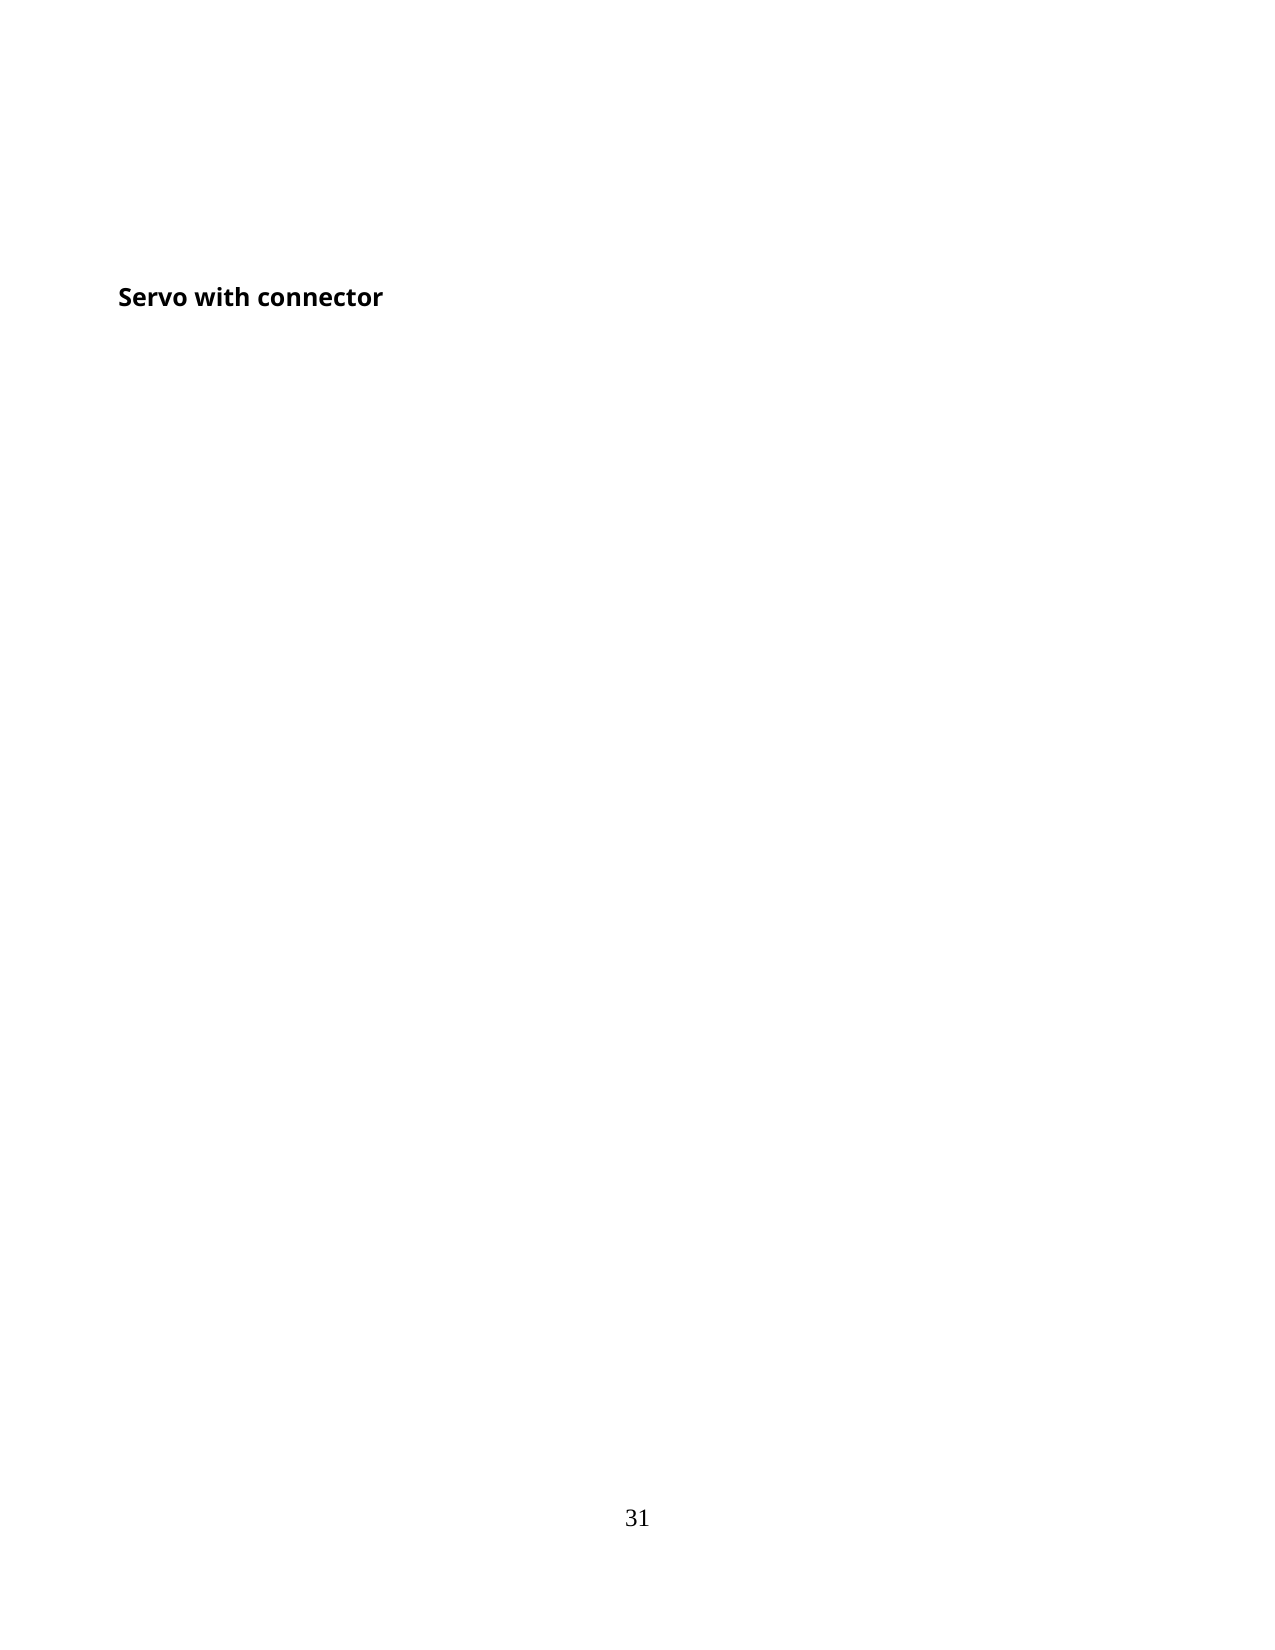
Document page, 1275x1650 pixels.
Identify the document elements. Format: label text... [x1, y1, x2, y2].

text Servo with connector [118, 279, 1157, 313]
